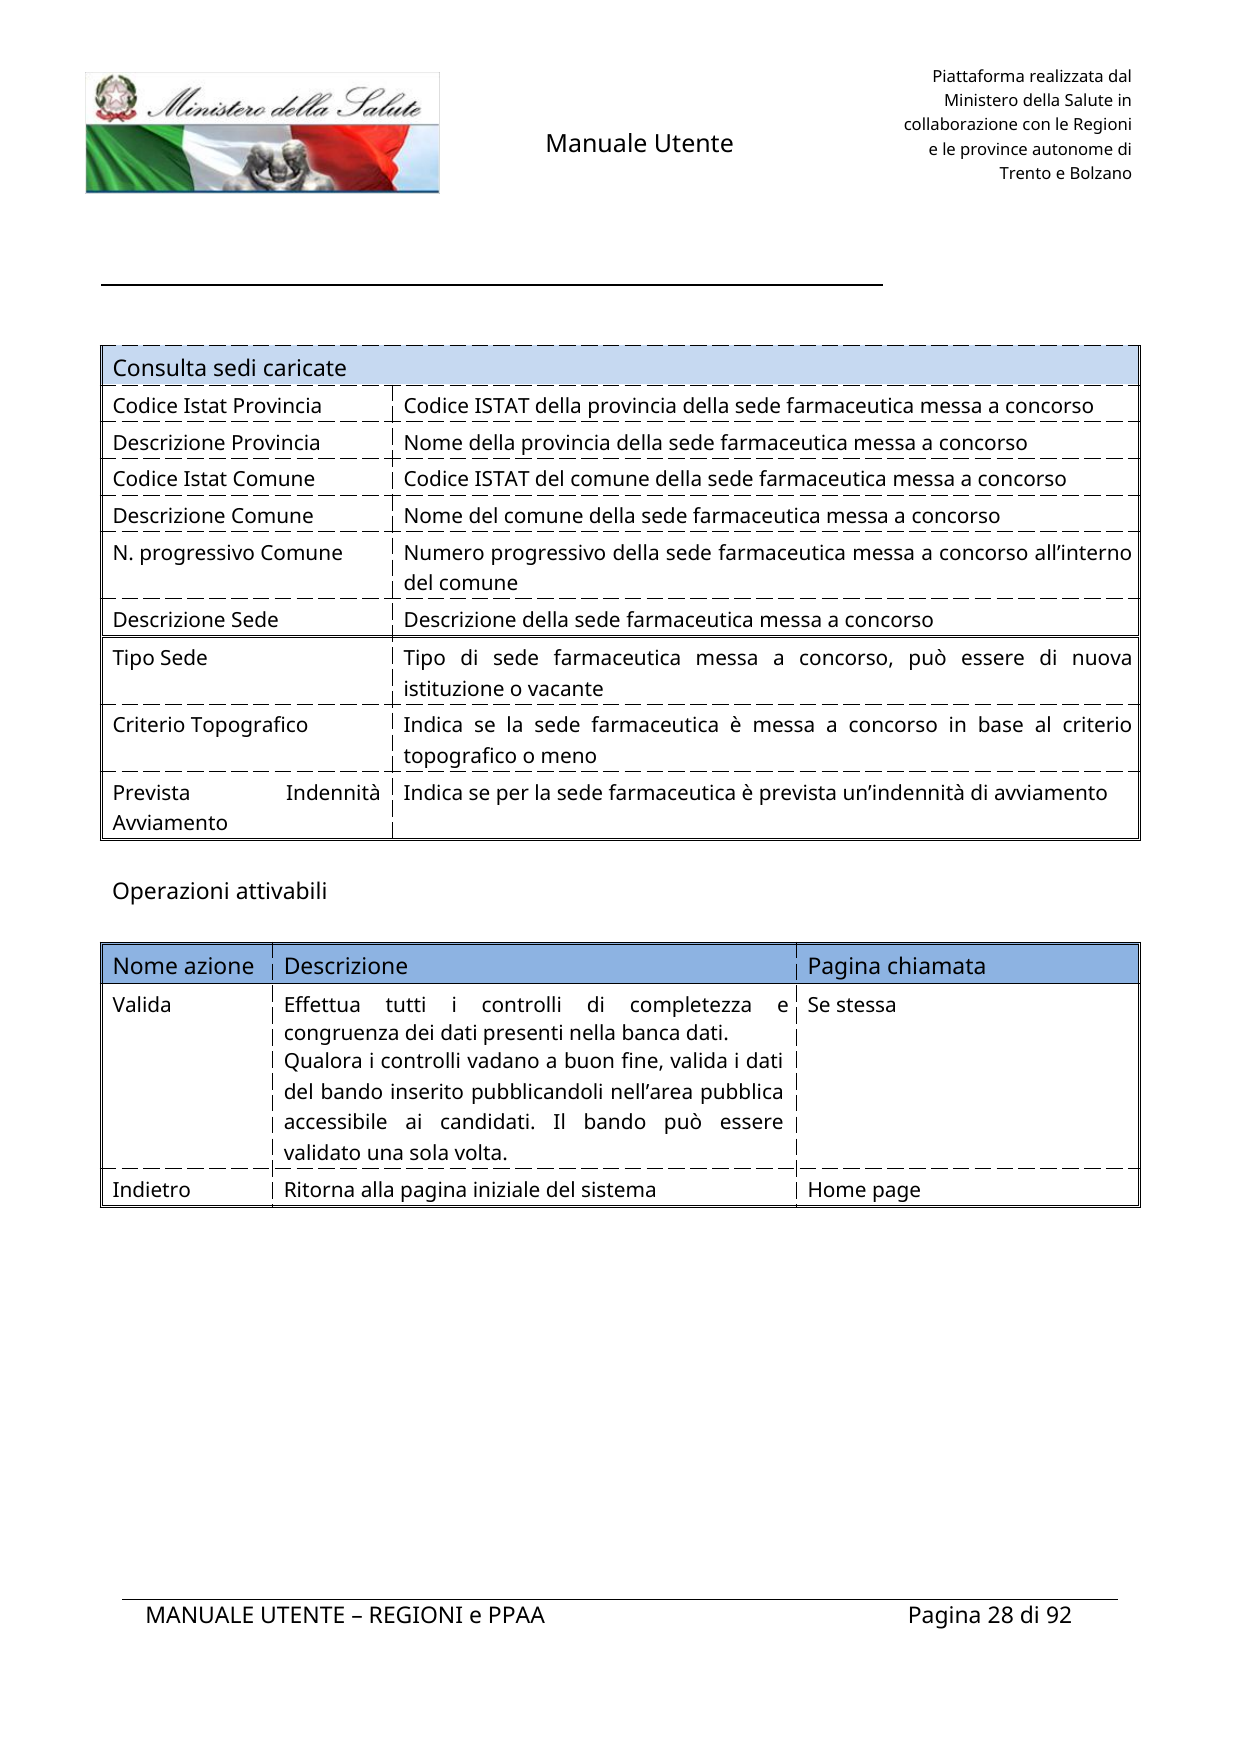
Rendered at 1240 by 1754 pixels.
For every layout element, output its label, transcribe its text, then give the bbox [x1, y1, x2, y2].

table_cell Codice Istat Provincia [103, 385, 392, 421]
table_cell Indietro [103, 1168, 272, 1205]
table_cell Codice Istat Comune [103, 458, 392, 494]
table_cell Descrizione Comune [103, 495, 392, 531]
table_cell Valida [103, 984, 272, 1168]
table_cell Tipo Sede [103, 638, 392, 704]
table_cell Descrizione Provincia [103, 421, 392, 458]
table_cell Consulta sedi caricate [103, 345, 1138, 384]
text Operazioni attivabili [112, 875, 1069, 906]
table_cell Criterio Topografico [103, 704, 392, 771]
table_cell Ritorna alla pagina iniziale del sistema [272, 1168, 796, 1205]
table_cell Nome del comune della sede farmaceutica messa a concorso [392, 495, 1138, 531]
table_cell Se stessa [796, 984, 1138, 1168]
table_cell Codice ISTAT del comune della sede farmaceutica messa a concorso [392, 458, 1138, 494]
table_cell Codice ISTAT della provincia della sede farmaceutica messa a concorso [392, 385, 1138, 421]
table_cell Home page [796, 1168, 1138, 1205]
table_cell Descrizione della sede farmaceutica messa a concorso [392, 598, 1138, 635]
table_cell Tipo di sede farmaceutica messa a concorso, può essere di nuova istituzione o vacante [392, 638, 1138, 704]
table_cell N. progressivo Comune [103, 531, 392, 598]
table_cell Prevista Indennità Avviamento [103, 771, 392, 838]
table_cell Descrizione Sede [103, 598, 392, 635]
table_header Descrizione [272, 945, 796, 983]
table_header Nome azione [103, 945, 272, 983]
table_cell Nome della provincia della sede farmaceutica messa a concorso [392, 421, 1138, 458]
table_cell Indica se per la sede farmaceutica è prevista un’indennità di avviamento [392, 771, 1138, 838]
table_cell Effettua tutti i controlli di completezza e congruenza dei dati presenti nella banca dati. Qualora i controlli vadano a buon fine, valida i dati del bando inserito pubblicandoli nell’area pubblica accessibile ai candidati. Il bando può essere validato una sola volta. [272, 984, 796, 1168]
table_header Pagina chiamata [796, 945, 1138, 983]
table_cell Indica se la sede farmaceutica è messa a concorso in base al criterio topografico o meno [392, 704, 1138, 771]
table_cell Numero progressivo della sede farmaceutica messa a concorso all’interno del comune [392, 531, 1138, 598]
